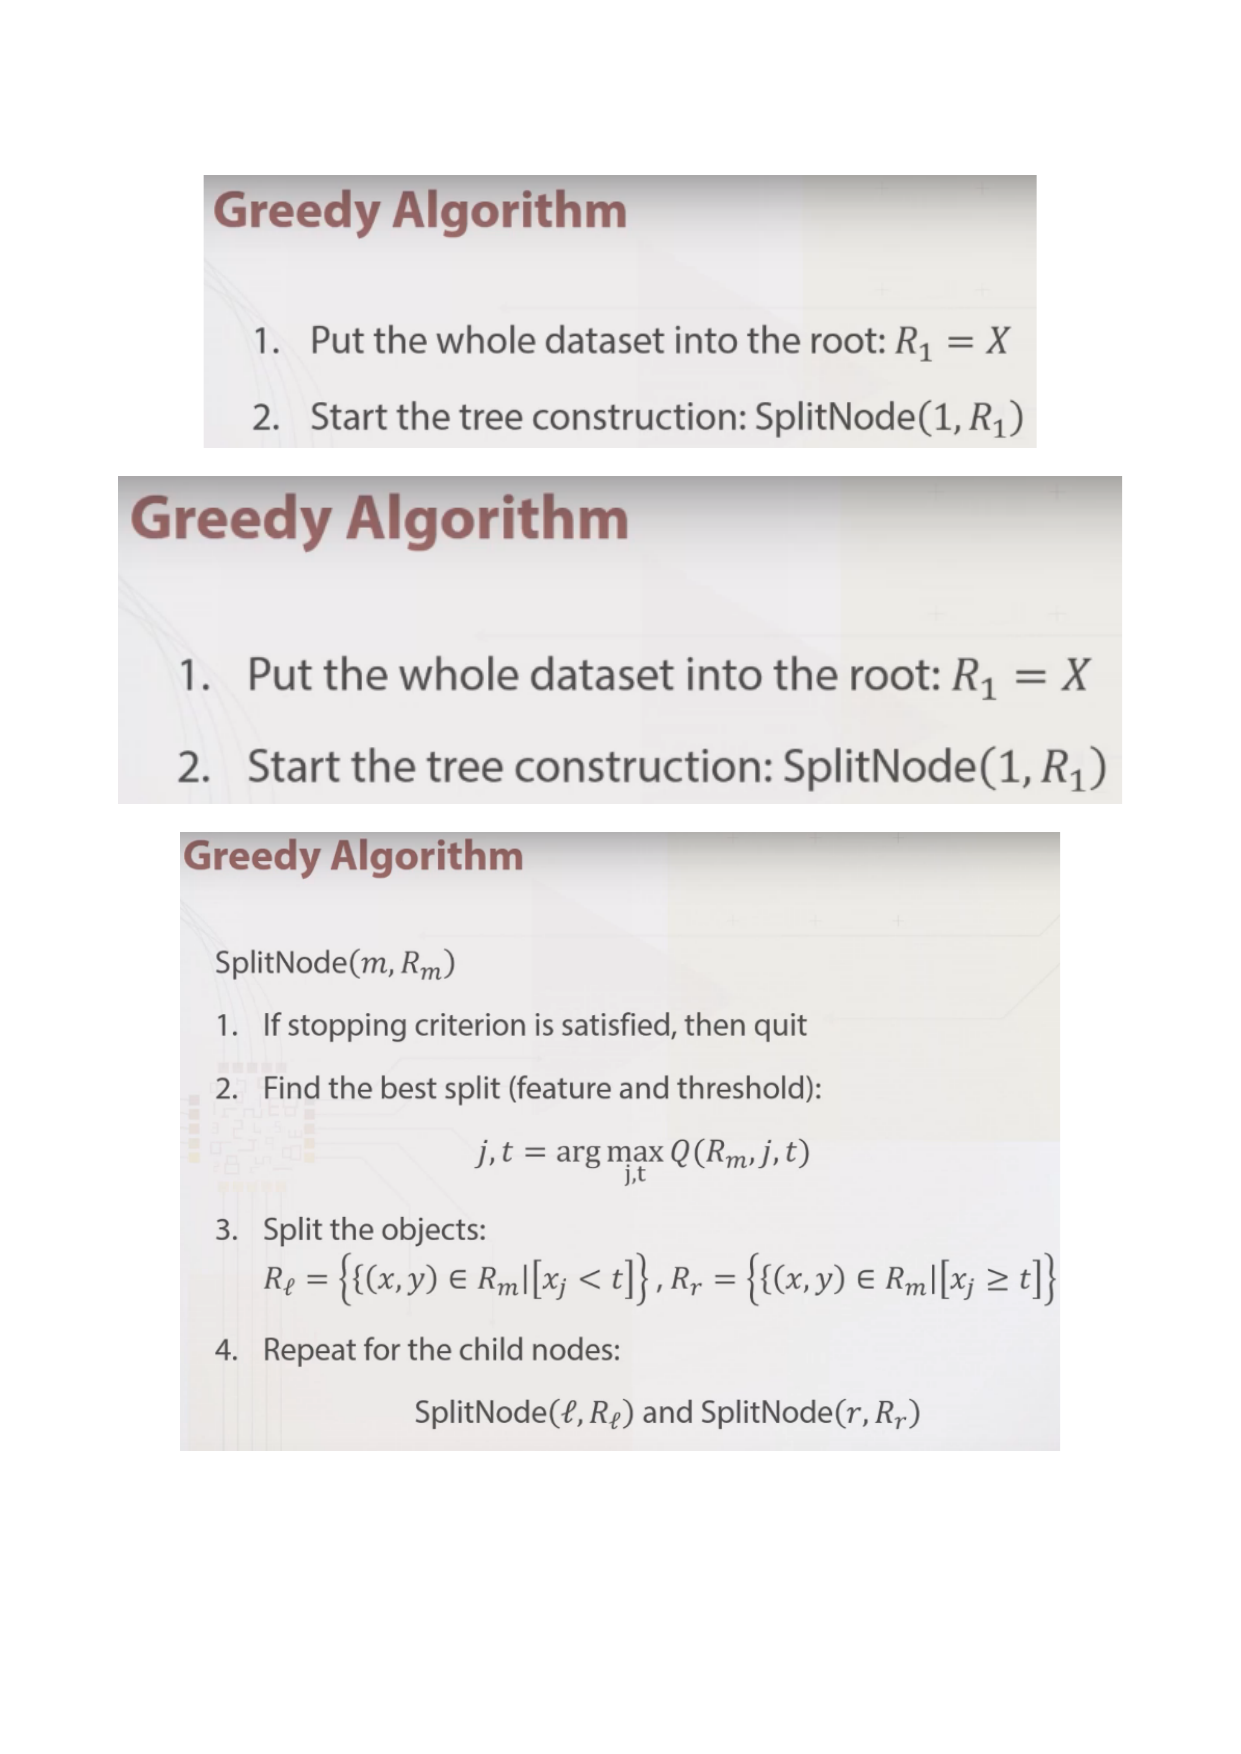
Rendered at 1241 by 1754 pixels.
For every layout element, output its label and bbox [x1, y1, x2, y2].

picture [118, 476, 1123, 804]
picture [180, 832, 1060, 1451]
picture [203, 175, 1037, 448]
